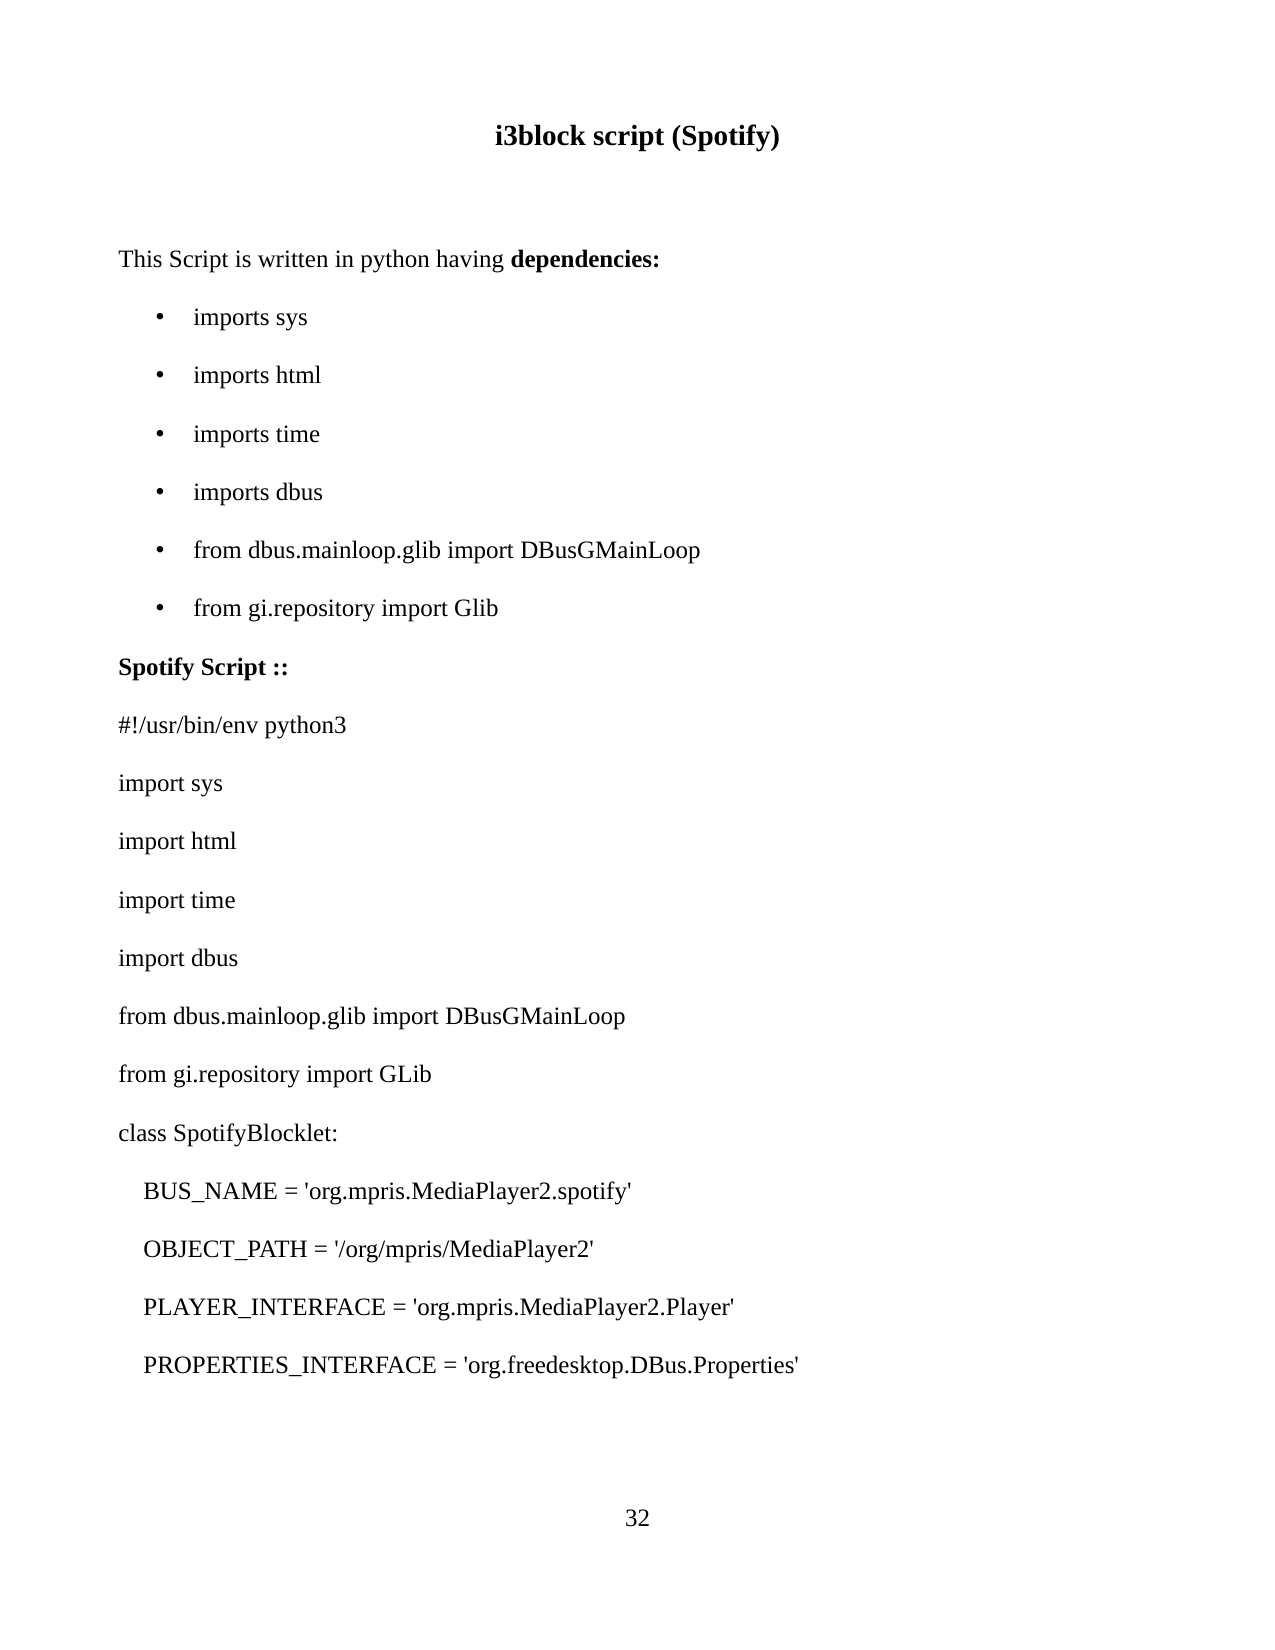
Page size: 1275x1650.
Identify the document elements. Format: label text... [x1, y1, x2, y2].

text #!/usr/bin/env python3 [118, 710, 1157, 739]
list from gi.repository import Glib [156, 593, 1157, 622]
text This Script is written in python having dependencies: [118, 244, 1157, 273]
text import sys [118, 768, 1157, 797]
list imports sys [156, 302, 1157, 331]
text from dbus.mainloop.glib import DBusGMainLoop [118, 1001, 1157, 1030]
text PLAYER_INTERFACE = 'org.mpris.MediaPlayer2.Player' [118, 1292, 1157, 1321]
text import dbus [118, 943, 1157, 972]
text PROPERTIES_INTERFACE = 'org.freedesktop.DBus.Properties' [118, 1351, 1157, 1379]
text import time [118, 885, 1157, 913]
list from dbus.mainloop.glib import DBusGMainLoop [156, 535, 1157, 564]
text OBJECT_PATH = '/org/mpris/MediaPlayer2' [118, 1234, 1157, 1263]
text import html [118, 826, 1157, 855]
list imports time [156, 419, 1157, 448]
list imports html [156, 361, 1157, 389]
text Spotify Script :: [118, 652, 1157, 681]
text from gi.repository import GLib [118, 1059, 1157, 1088]
text class SpotifyBlocklet: [118, 1118, 1157, 1146]
text BUS_NAME = 'org.mpris.MediaPlayer2.spotify' [118, 1176, 1157, 1204]
text i3block script (Spotify) [118, 118, 1157, 152]
list imports dbus [156, 477, 1157, 506]
